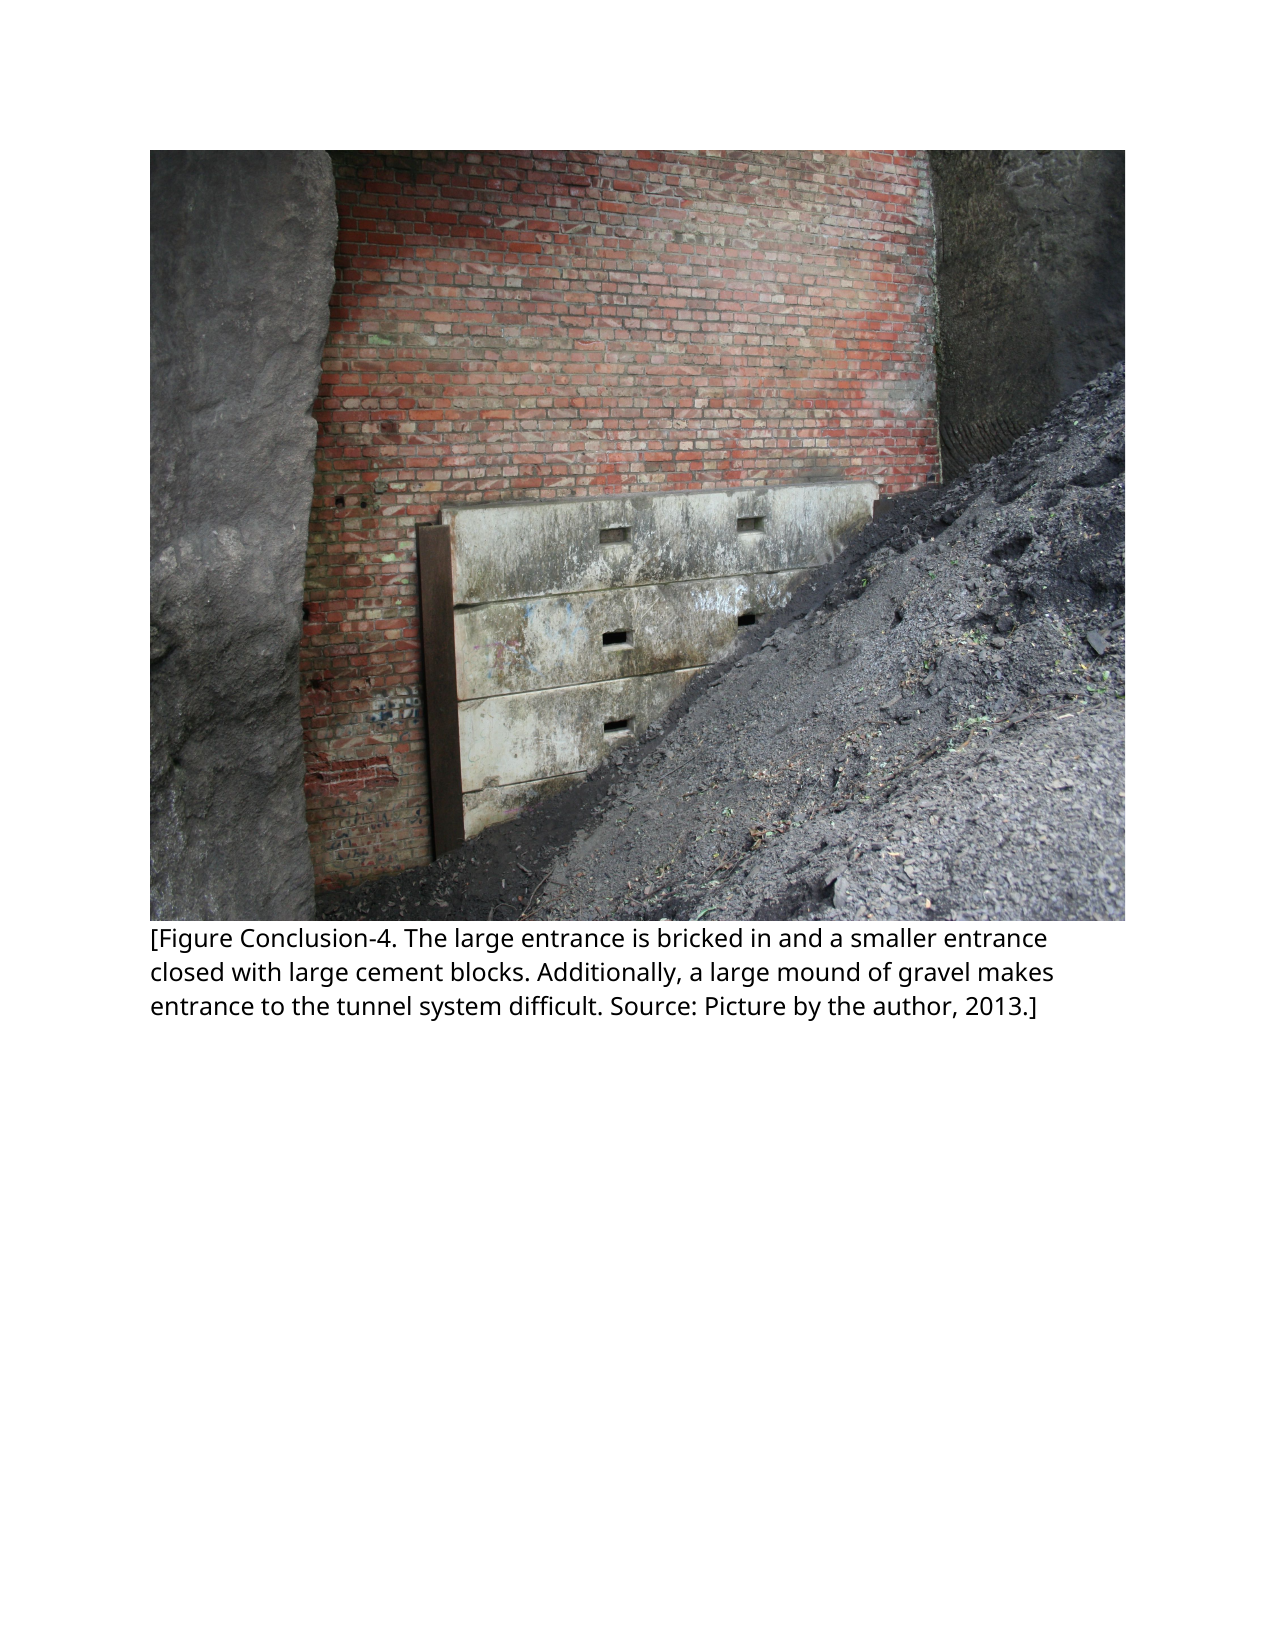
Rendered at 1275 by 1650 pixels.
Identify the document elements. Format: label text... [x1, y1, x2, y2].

picture [150, 150, 1125, 921]
text [Figure Conclusion-4. The large entrance is bricked in and a smaller entrance closed with large cement blocks. Additionally, a large mound of gravel makes entrance to the tunnel system difficult. Source: Picture by the author, 2013.] [150, 921, 1125, 1023]
